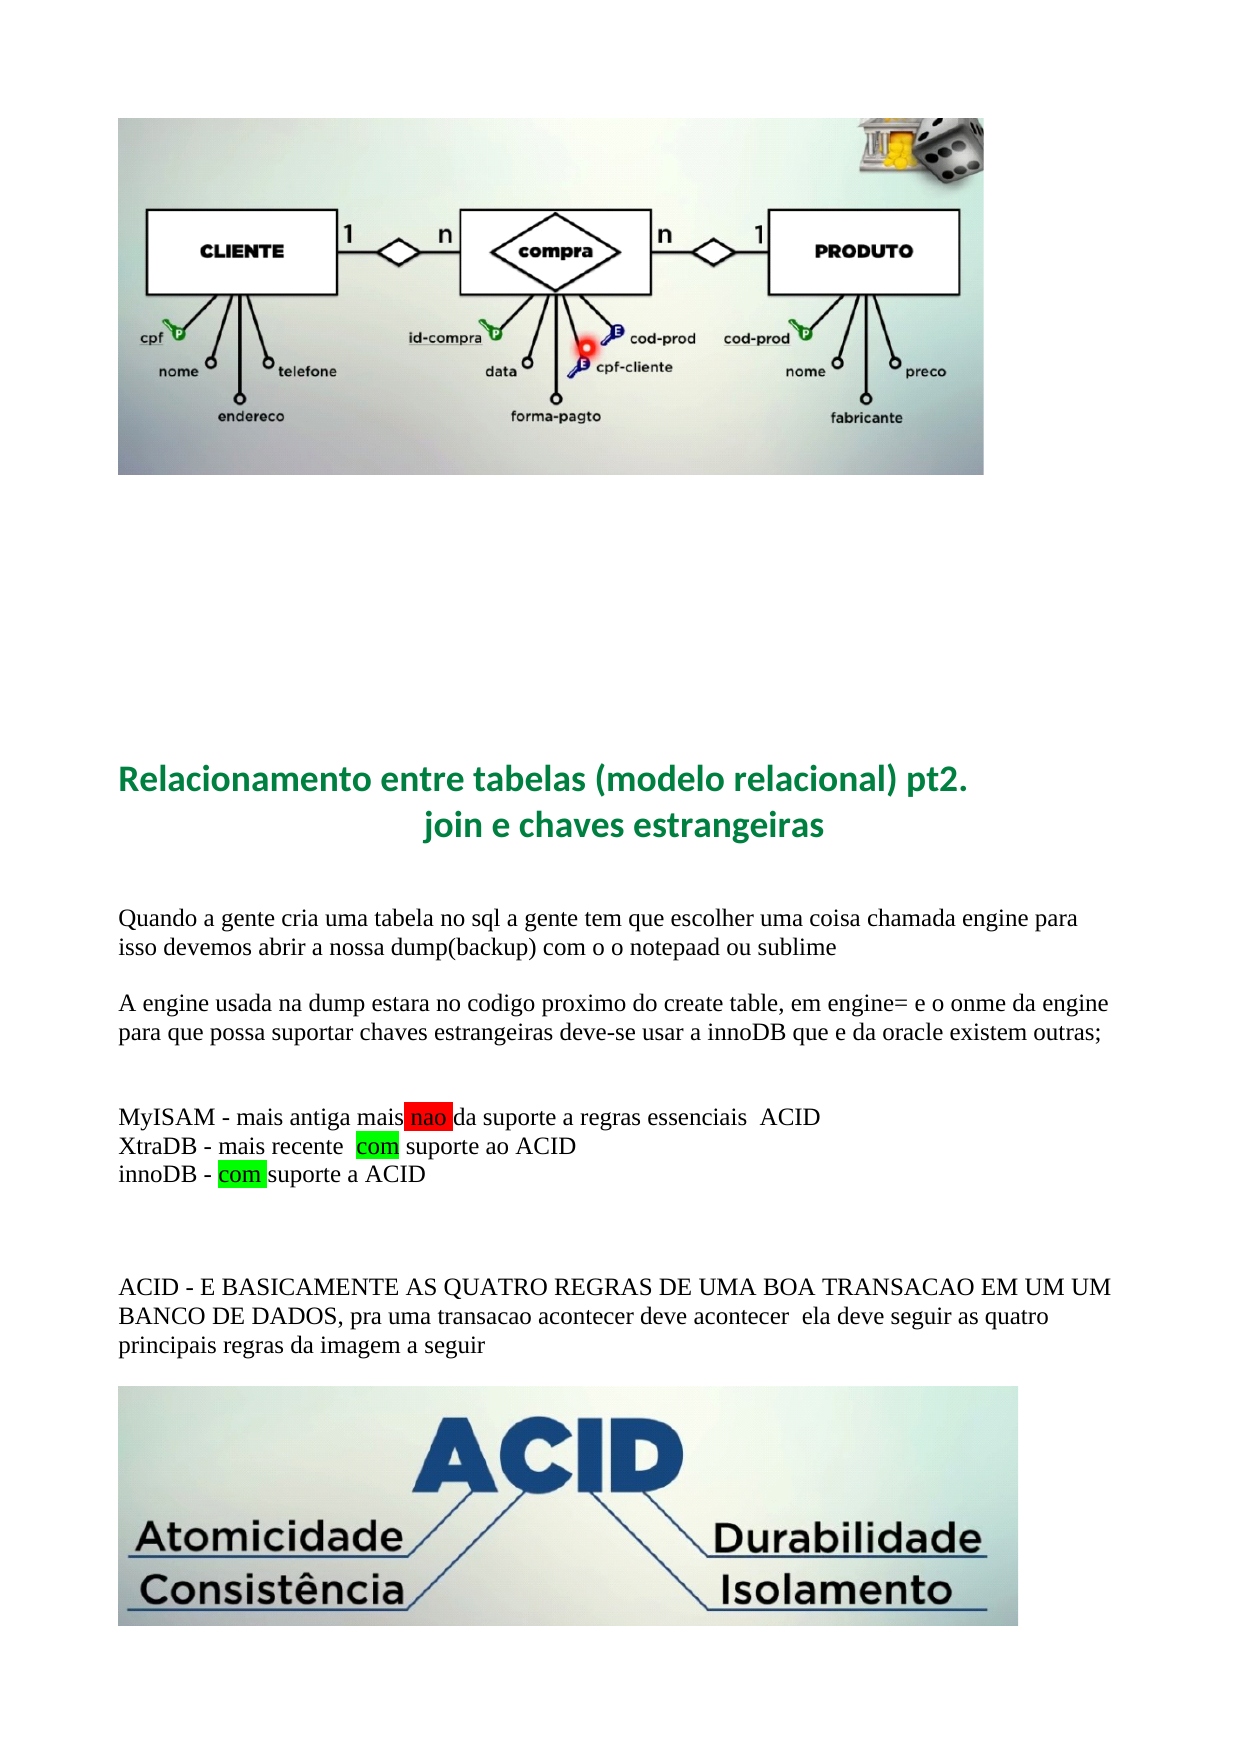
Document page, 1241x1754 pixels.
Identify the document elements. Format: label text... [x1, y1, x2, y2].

text join e chaves estrangeiras [118, 801, 1122, 847]
text Relacionamento entre tabelas (modelo relacional) pt2. [118, 727, 1122, 801]
text MyISAM - mais antiga mais nao da suporte a regras essenciais ACID [118, 1102, 1122, 1131]
text Quando a gente cria uma tabela no sql a gente tem que escolher uma coisa chamada engine para isso devemos abrir a nossa dump(backup) com o o notepaad ou sublime [118, 903, 1122, 961]
text innoDB - com suporte a ACID [118, 1159, 1122, 1188]
text XtraDB - mais recente com suporte ao ACID [118, 1131, 1122, 1159]
text A engine usada na dump estara no codigo proximo do create table, em engine= e o onme da engine para que possa suportar chaves estrangeiras deve-se usar a innoDB que e da oracle existem outras; [118, 988, 1122, 1046]
text ACID - E BASICAMENTE AS QUATRO REGRAS DE UMA BOA TRANSACAO EM UM UM BANCO DE DADOS, pra uma transacao acontecer deve acontecer ela deve seguir as quatro principais regras da imagem a seguir [118, 1272, 1122, 1359]
